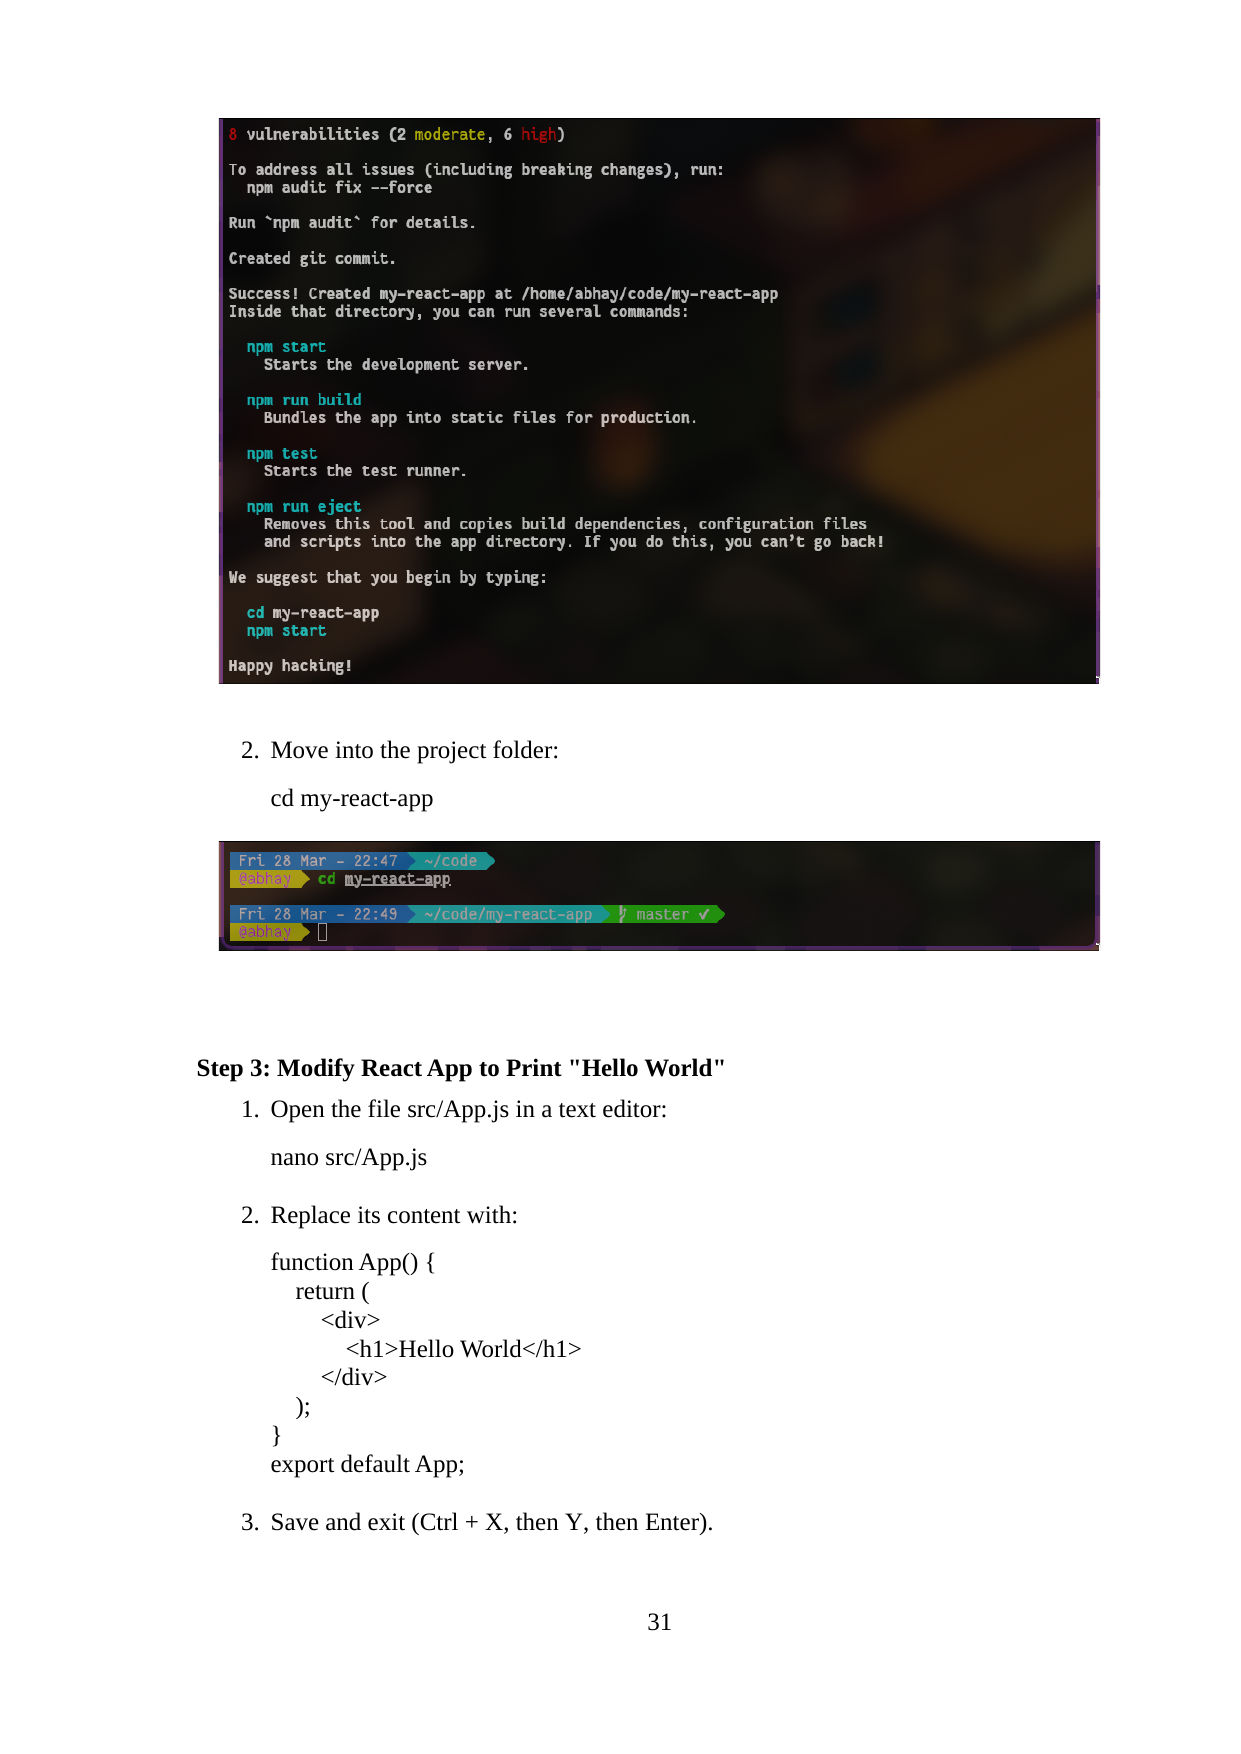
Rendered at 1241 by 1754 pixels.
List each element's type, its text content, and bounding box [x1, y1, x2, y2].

list ); [241, 1391, 1122, 1420]
list <div> [241, 1305, 1122, 1334]
list Open the file src/App.js in a text editor: [241, 1094, 1122, 1123]
list </div> [241, 1362, 1122, 1391]
picture [218, 118, 1101, 684]
list export default App; [241, 1449, 1122, 1477]
list return ( [241, 1276, 1122, 1305]
list cd my-react-app [241, 783, 1122, 812]
list function App() { [241, 1247, 1122, 1276]
list <h1>Hello World</h1> [241, 1334, 1122, 1362]
list } [241, 1420, 1122, 1449]
picture [218, 841, 1101, 951]
subtitle Step 3: Modify React App to Print "Hello World" [196, 1053, 1122, 1081]
list nano src/App.js [241, 1142, 1122, 1170]
list Move into the project folder: [241, 736, 1122, 764]
list Replace its content with: [241, 1200, 1122, 1228]
list Save and exit (Ctrl + X, then Y, then Enter). [241, 1507, 1122, 1536]
